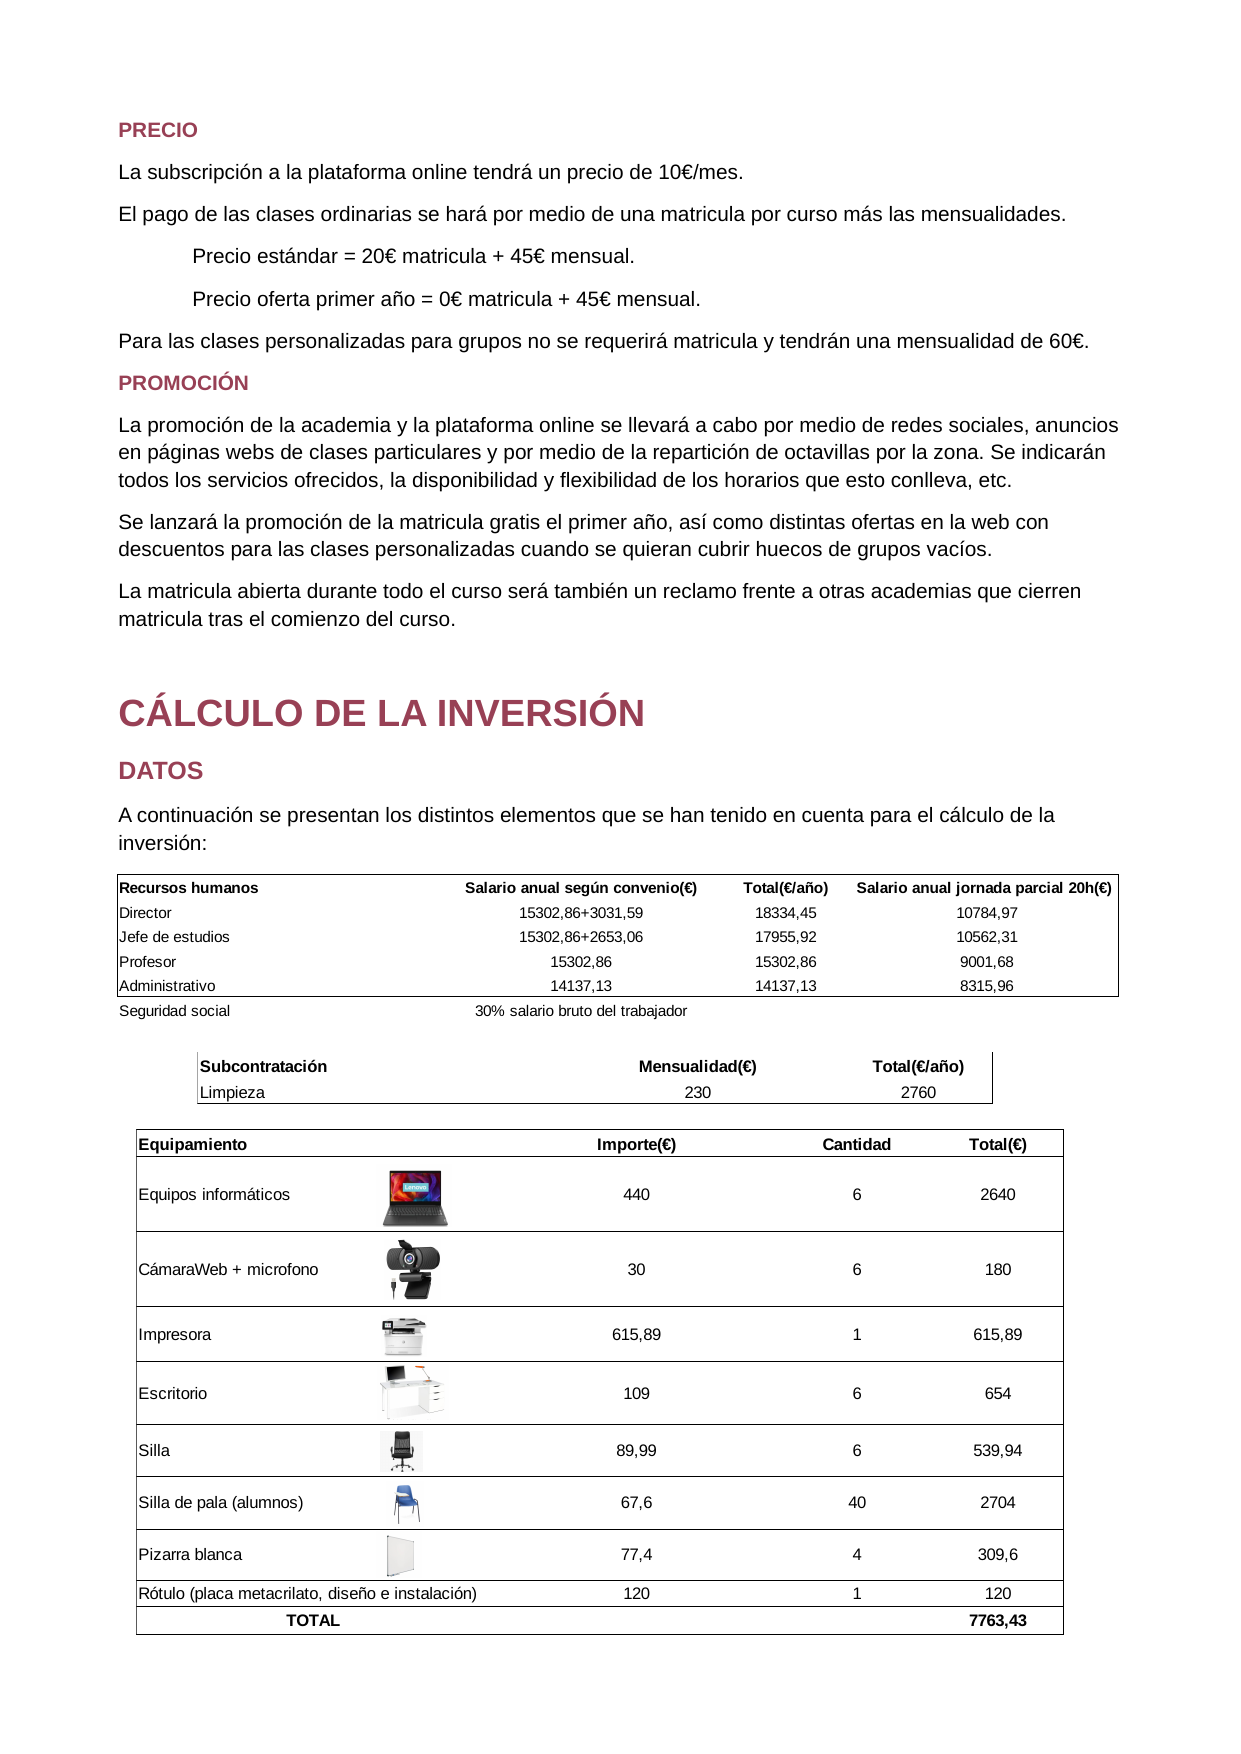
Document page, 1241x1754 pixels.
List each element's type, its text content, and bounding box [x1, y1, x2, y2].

text CÁLCULO DE LA INVERSIÓN [118, 691, 1122, 735]
text Precio oferta primer año = 0€ matricula + 45€ mensual. [118, 286, 1122, 310]
text A continuación se presentan los distintos elementos que se han tenido en cuenta para el cálculo de la inversión: [118, 803, 1122, 855]
text Precio estándar = 20€ matricula + 45€ mensual. [118, 244, 1122, 268]
text PRECIO [118, 118, 1122, 142]
text Para las clases personalizadas para grupos no se requerirá matricula y tendrán una mensualidad de 60€. [118, 328, 1122, 352]
text La promoción de la academia y la plataforma online se llevará a cabo por medio de redes sociales, anuncios en páginas webs de clases particulares y por medio de la repartición de octavillas por la zona. Se indicarán todos los servicios ofrecidos, la disponibilidad y flexibilidad de los horarios que esto conlleva, etc. [118, 413, 1122, 492]
text Se lanzará la promoción de la matricula gratis el primer año, así como distintas ofertas en la web con descuentos para las clases personalizadas cuando se quieran cubrir huecos de grupos vacíos. [118, 510, 1122, 561]
text PROMOCIÓN [118, 371, 1122, 394]
text La matricula abierta durante todo el curso será también un reclamo frente a otras academias que cierren matricula tras el comienzo del curso. [118, 579, 1122, 631]
text DATOS [118, 756, 1122, 784]
text El pago de las clases ordinarias se hará por medio de una matricula por curso más las mensualidades. [118, 202, 1122, 226]
text La subscripción a la plataforma online tendrá un precio de 10€/mes. [118, 160, 1122, 184]
